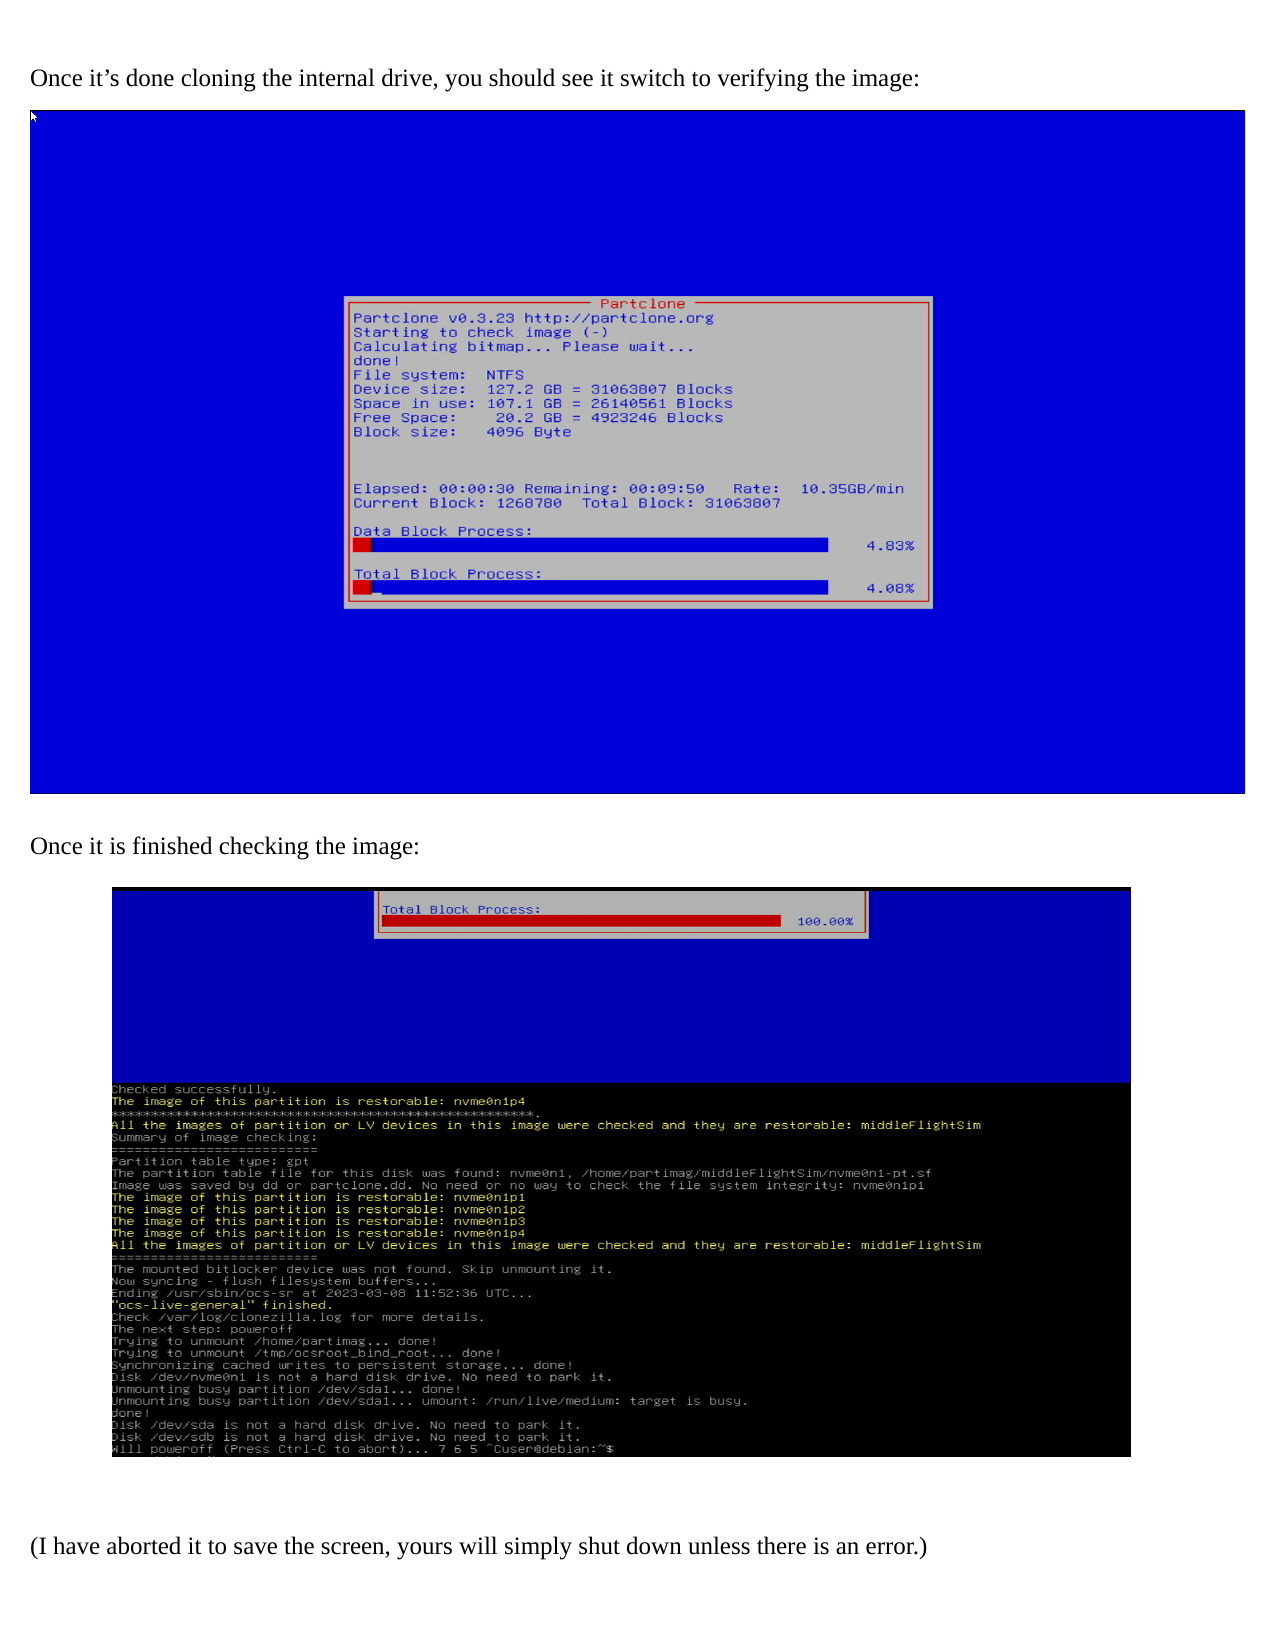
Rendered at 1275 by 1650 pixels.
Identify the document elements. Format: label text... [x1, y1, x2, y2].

picture [112, 887, 1131, 1457]
picture [30, 110, 1246, 794]
text Once it is finished checking the image: [30, 794, 1245, 860]
text Once it’s done cloning the internal drive, you should see it switch to verifying the image: [30, 30, 1245, 92]
text (I have aborted it to save the screen, yours will simply shut down unless there is an error.) [30, 1498, 1245, 1559]
